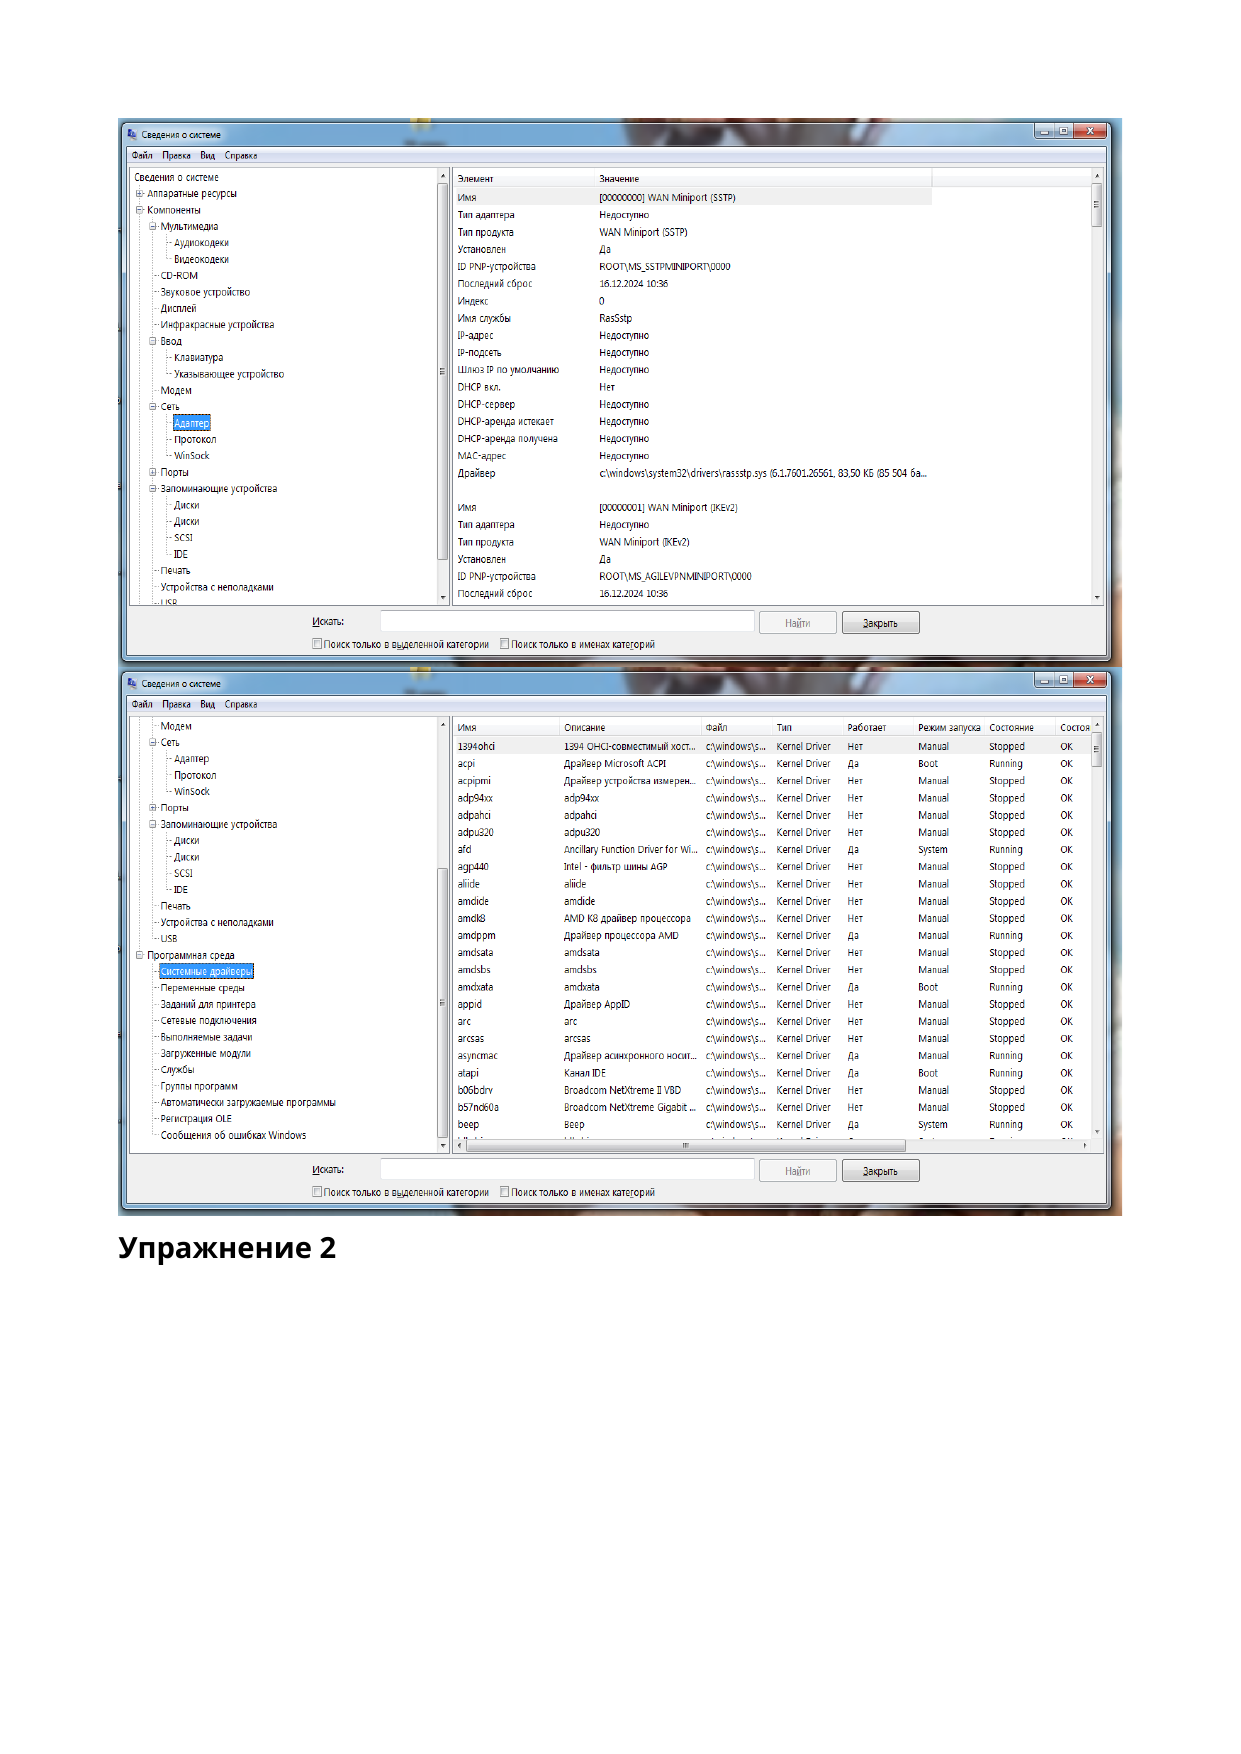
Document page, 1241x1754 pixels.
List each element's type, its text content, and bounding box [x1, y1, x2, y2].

picture [118, 118, 1123, 1216]
subtitle Упражнение 2 [118, 1228, 1122, 1267]
